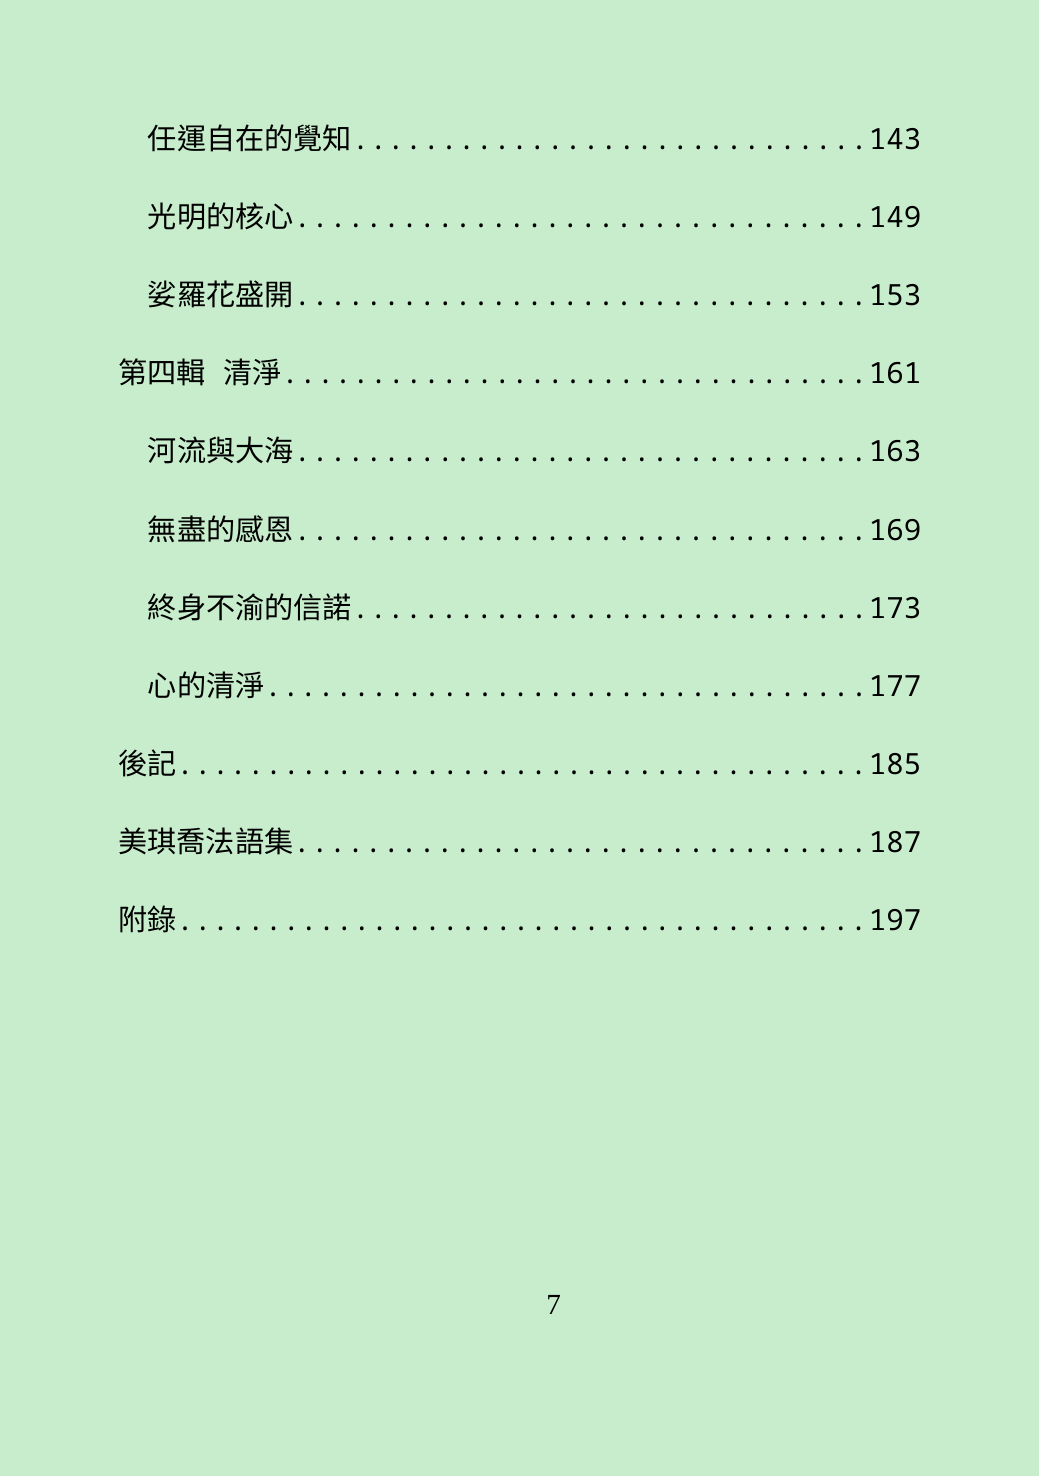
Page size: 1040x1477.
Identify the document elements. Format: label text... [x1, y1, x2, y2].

text 任運自在的覺知 143 [148, 118, 921, 158]
text 終身不渝的信諾 173 [148, 587, 921, 627]
text 無盡的感恩 169 [148, 509, 921, 548]
text 美琪喬法語集 187 [118, 821, 921, 861]
text 後記 185 [118, 743, 921, 783]
text 附錄 197 [118, 899, 921, 939]
text 心的清淨 177 [148, 665, 921, 705]
text 娑羅花盛開 153 [148, 274, 921, 314]
text 河流與大海 163 [148, 431, 921, 470]
text 第四輯 清淨 161 [118, 352, 921, 392]
text 光明的核心 149 [148, 196, 921, 236]
